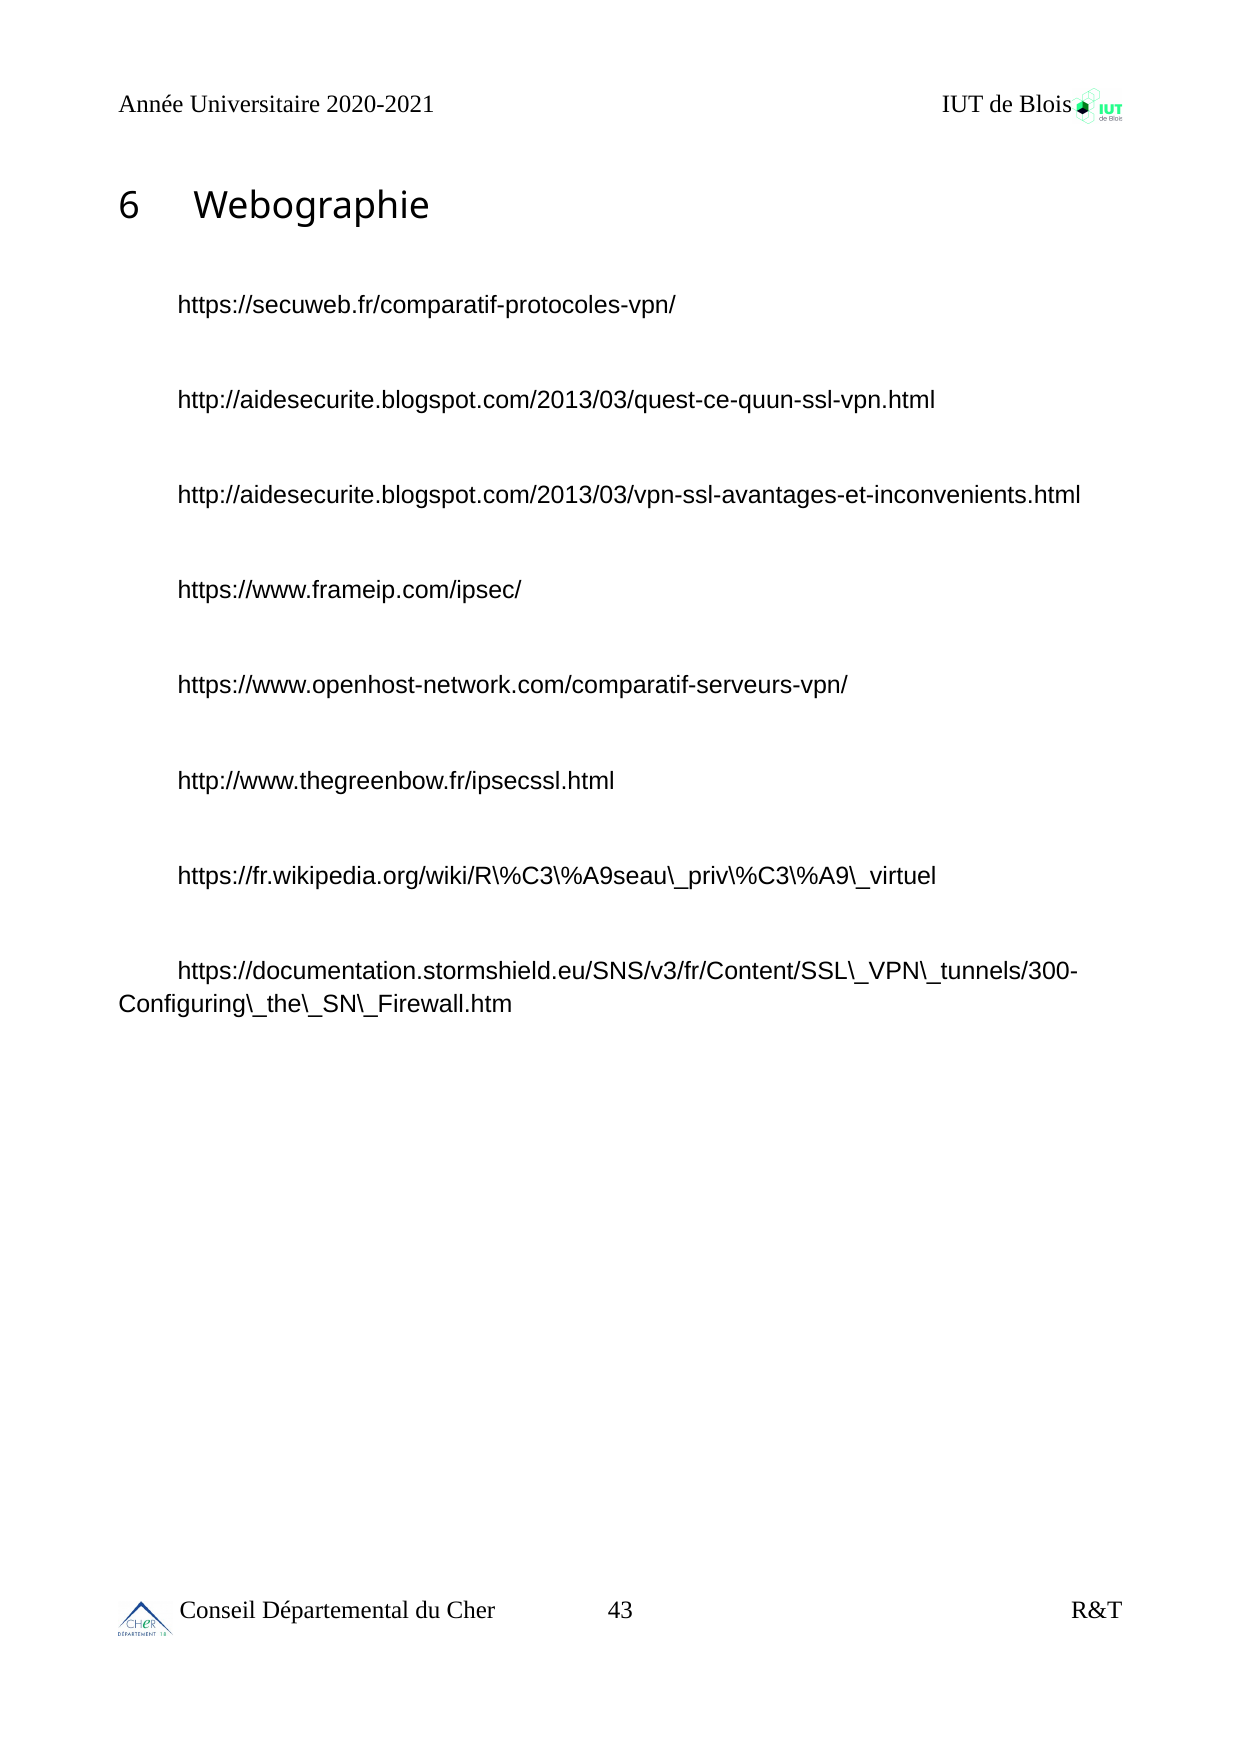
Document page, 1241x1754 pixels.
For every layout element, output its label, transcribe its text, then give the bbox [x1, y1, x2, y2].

text http://aidesecurite.blogspot.com/2013/03/vpn-ssl-avantages-et-inconvenients.html [118, 480, 1152, 509]
text https://documentation.stormshield.eu/SNS/v3/fr/Content/SSL\_VPN\_tunnels/300-Configuring\_the\_SN\_Firewall.htm [118, 956, 1152, 1018]
picture [118, 1601, 174, 1636]
subtitle Webographie [118, 178, 1152, 229]
picture [1071, 88, 1123, 124]
text http://aidesecurite.blogspot.com/2013/03/quest-ce-quun-ssl-vpn.html [118, 385, 1152, 413]
text https://secuweb.fr/comparatif-protocoles-vpn/ [118, 289, 1152, 318]
text http://www.thegreenbow.fr/ipsecssl.html [118, 766, 1152, 794]
text https://www.frameip.com/ipsec/ [118, 575, 1152, 604]
text https://www.openhost-network.com/comparatif-serveurs-vpn/ [118, 670, 1152, 699]
text https://fr.wikipedia.org/wiki/R\%C3\%A9seau\_priv\%C3\%A9\_virtuel [118, 861, 1152, 889]
